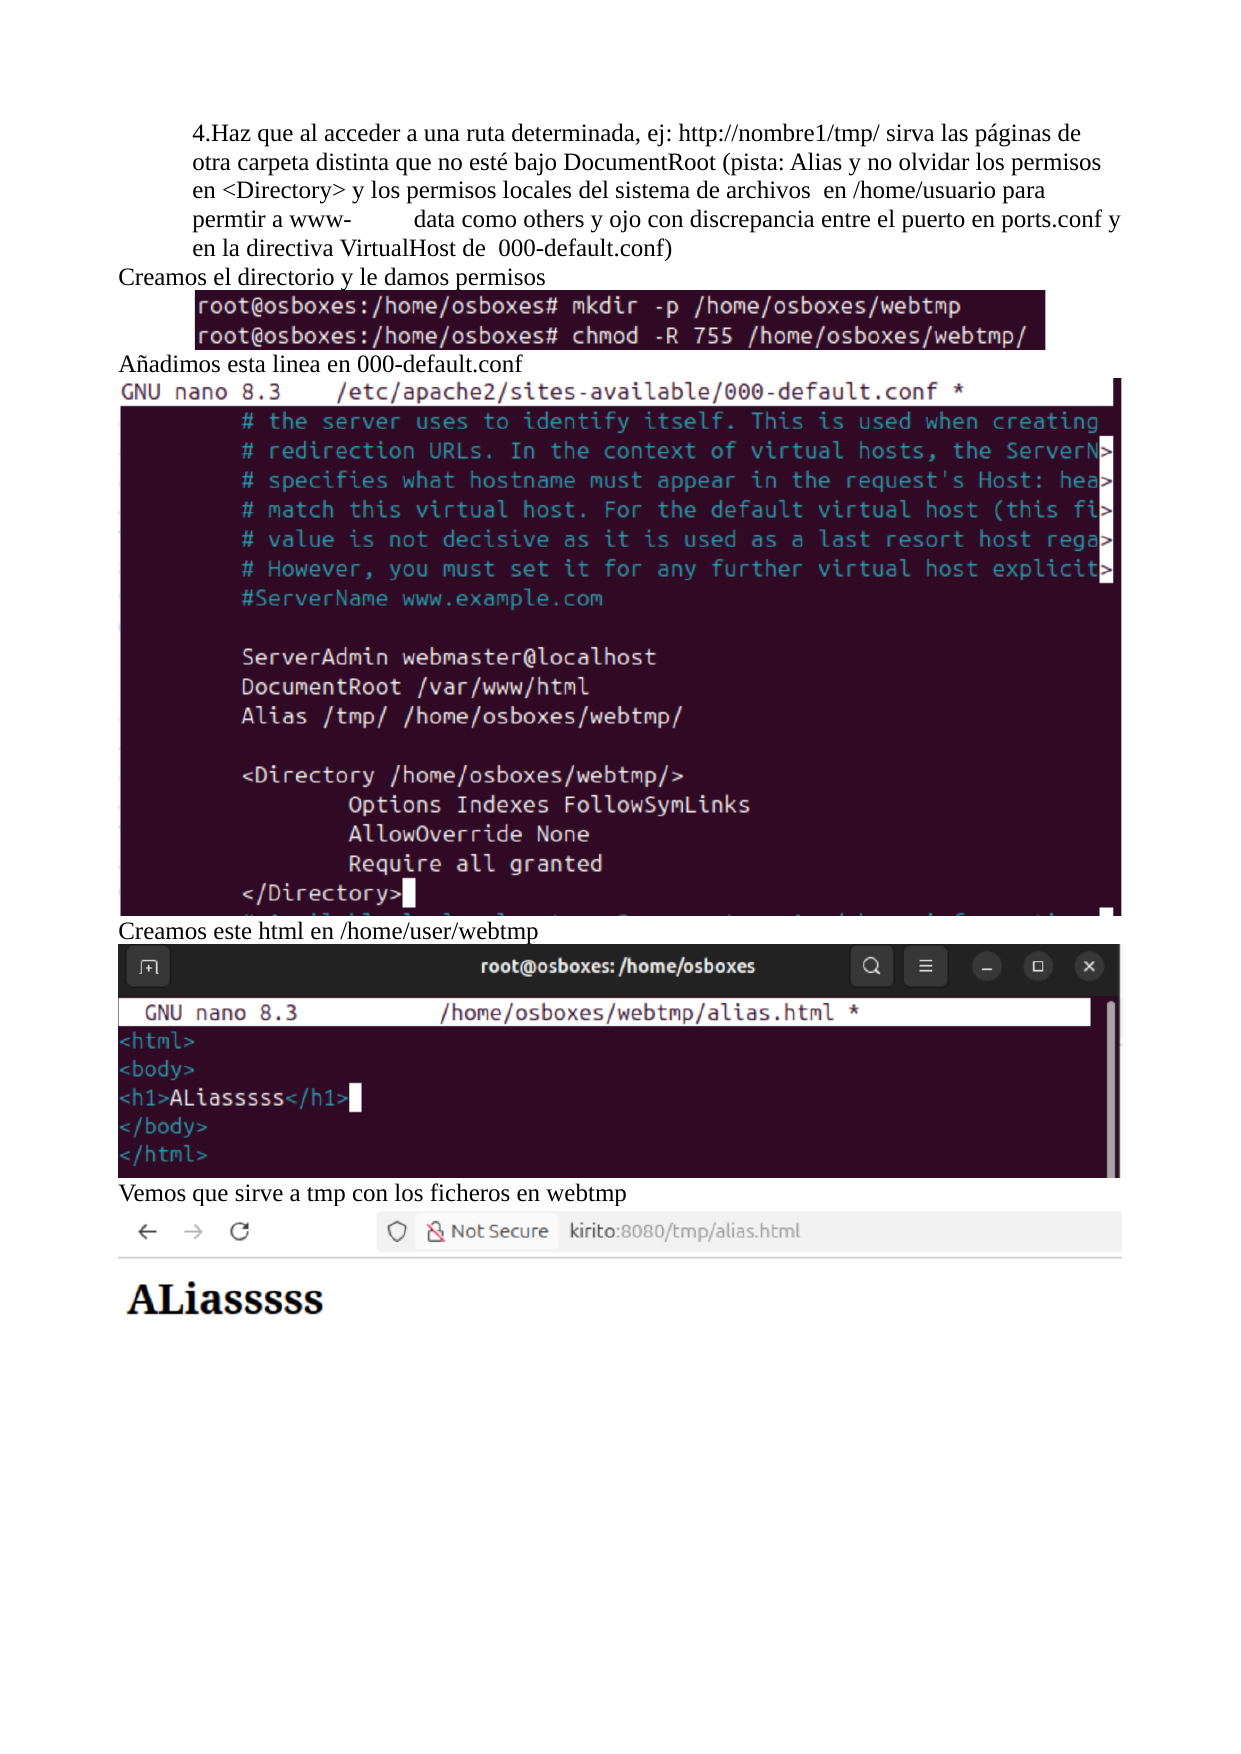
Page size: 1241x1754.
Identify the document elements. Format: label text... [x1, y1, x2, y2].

text Vemos que sirve a tmp con los ficheros en webtmp [118, 1178, 1122, 1206]
text Añadimos esta linea en 000-default.conf [118, 291, 1122, 378]
picture [118, 1206, 1123, 1371]
text Creamos el directorio y le damos permisos [118, 262, 1122, 291]
picture [194, 290, 1046, 350]
text 4.Haz que al acceder a una ruta determinada, ej: http://nombre1/tmp/ sirva las páginas de otra carpeta distinta que no esté bajo DocumentRoot (pista: Alias y no olvidar los permisos en <Directory> y los permisos locales del sistema de archivos en /home/usuario para permtir a www- data como others y ojo con discrepancia entre el puerto en ports.conf y en la directiva VirtualHost de 000-default.conf) [118, 118, 1122, 262]
picture [118, 378, 1122, 916]
text Creamos este html en /home/user/webtmp [118, 916, 1122, 944]
picture [118, 944, 1123, 1178]
